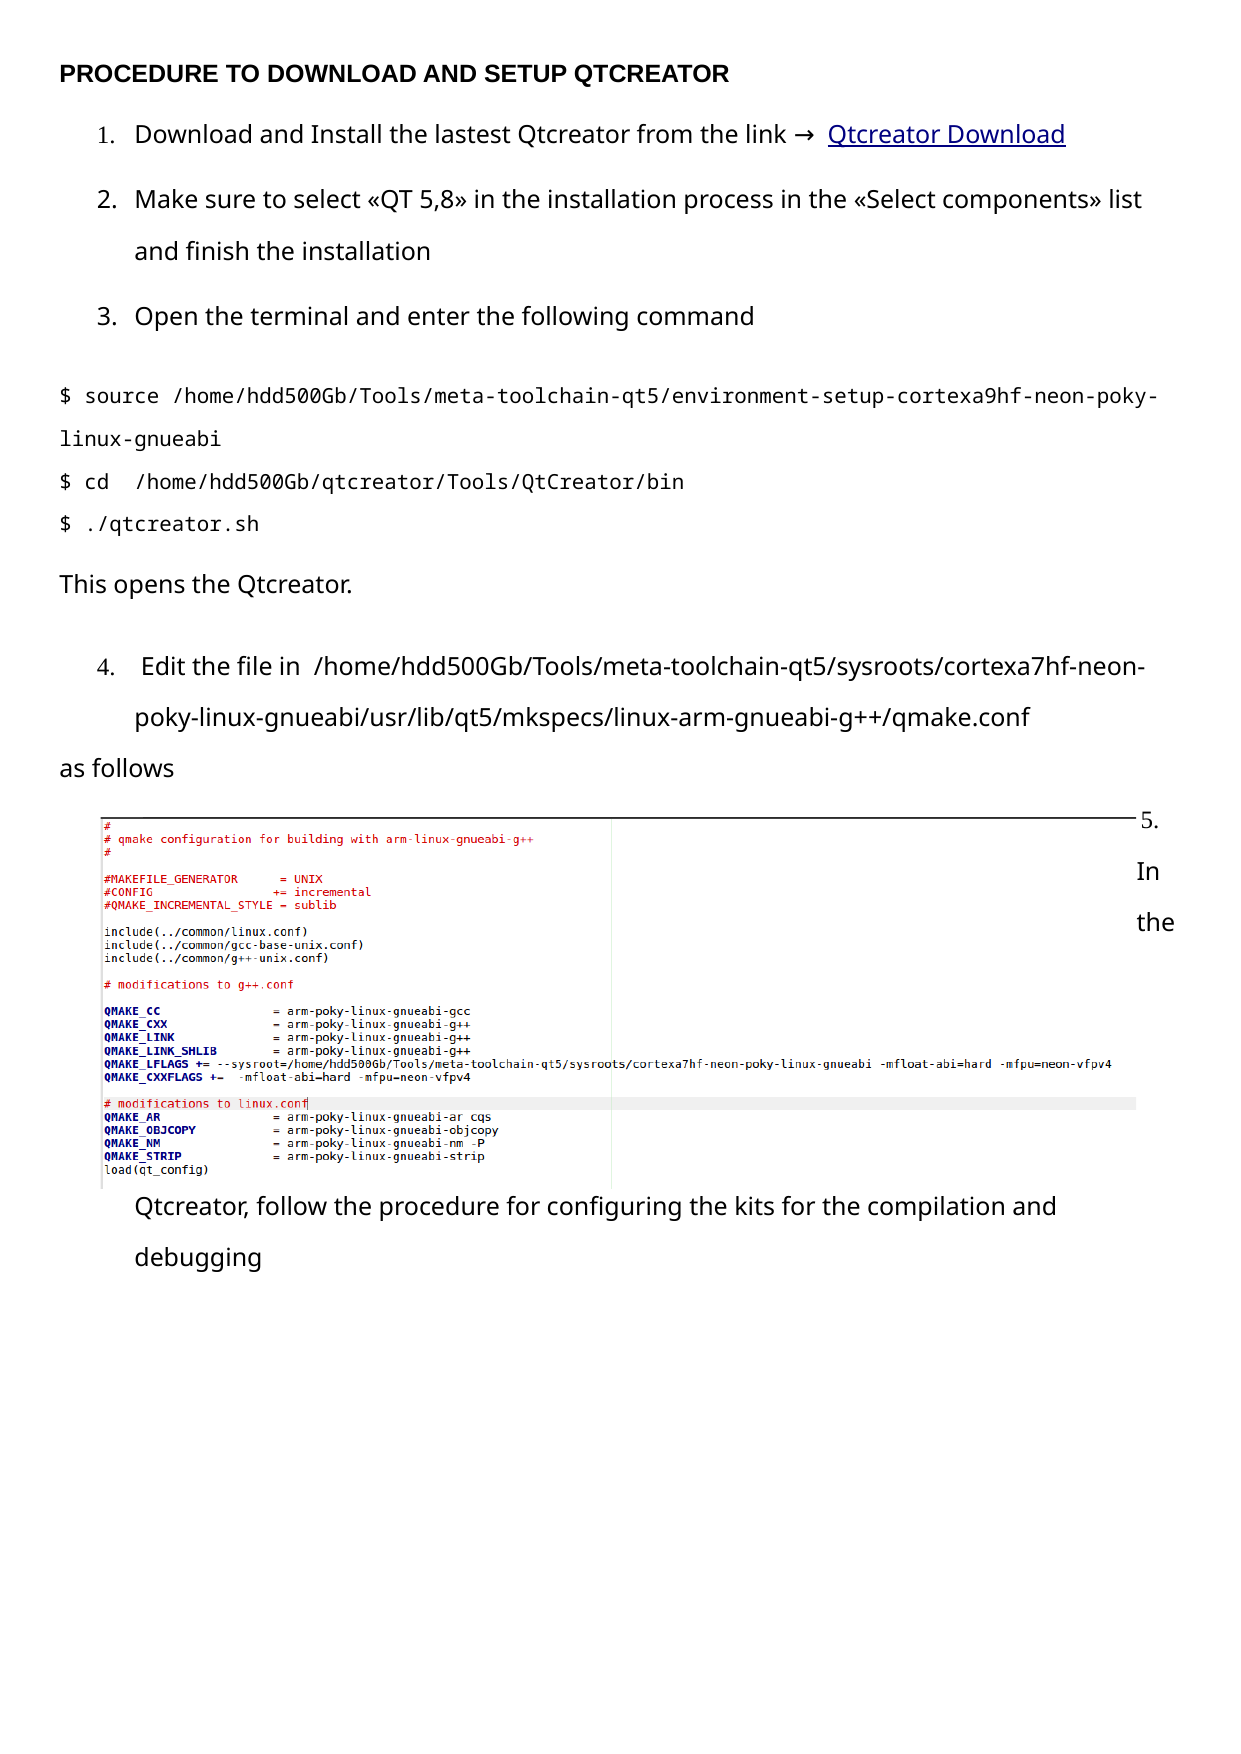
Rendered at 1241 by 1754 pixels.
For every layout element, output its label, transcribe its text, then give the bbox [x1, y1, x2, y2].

text $ cd /home/hdd500Gb/qtcreator/Tools/QtCreator/bin [59, 467, 1181, 495]
list Open the terminal and enter the following command [97, 299, 1181, 333]
list Make sure to select «QT 5,8» in the installation process in the «Select components» list and finish the installation [97, 182, 1181, 267]
text $ source /home/hdd500Gb/Tools/meta-toolchain-qt5/environment-setup-cortexa9hf-neon-poky-linux-gnueabi [59, 382, 1181, 453]
text This opens the Qtcreator. [59, 566, 1181, 600]
text $ ./qtcreator.sh [59, 509, 1181, 538]
list Download and Install the lastest Qtcreator from the link → Qtcreator Download [97, 117, 1181, 151]
list Edit the file in /home/hdd500Gb/Tools/meta-toolchain-qt5/sysroots/cortexa7hf-neon-poky-linux-gnueabi/usr/lib/qt5/mkspecs/linux-arm-gnueabi-g++/qmake.conf [97, 649, 1181, 734]
subtitle PROCEDURE TO DOWNLOAD AND SETUP QTCREATOR [59, 59, 1181, 88]
text as follows [59, 751, 1181, 785]
list In the Qtcreator, follow the procedure for configuring the kits for the compilation and debugging [97, 802, 1181, 1274]
